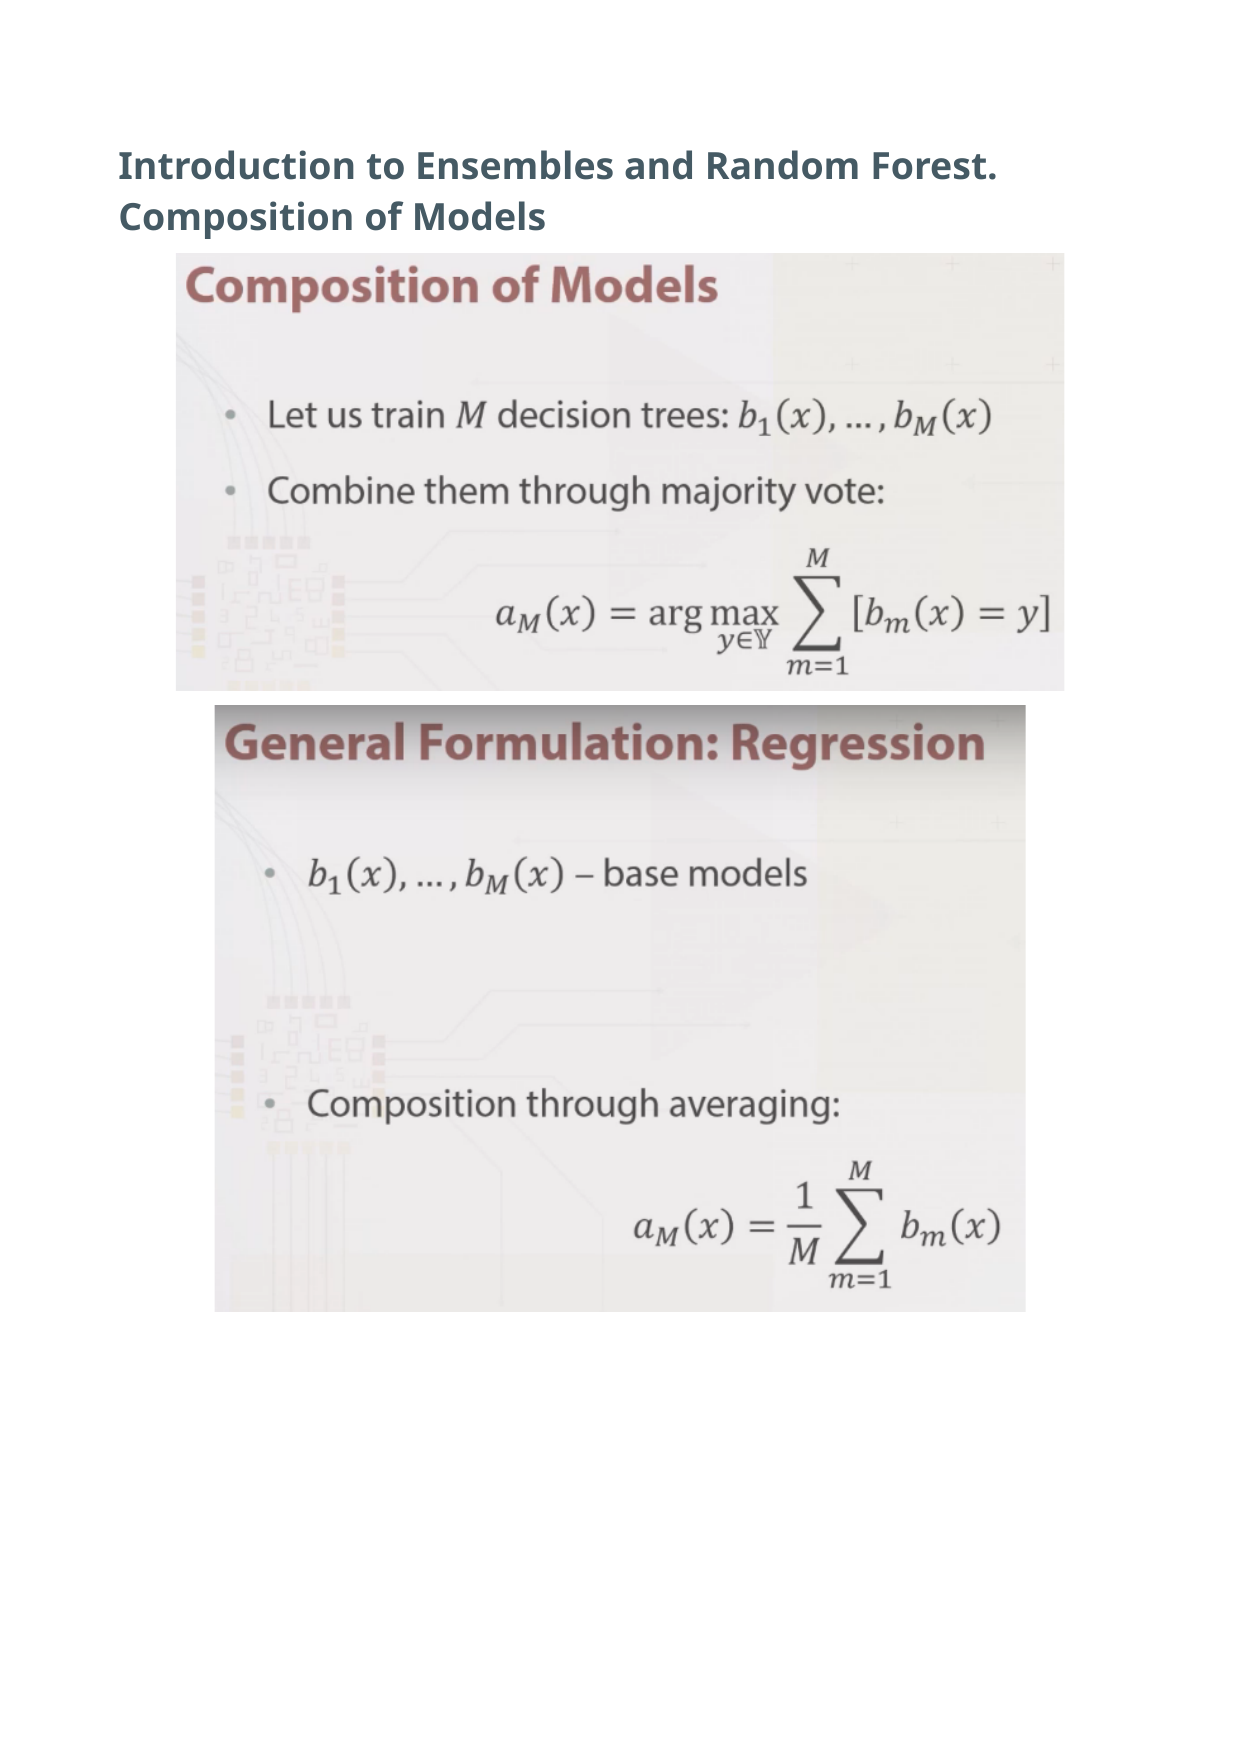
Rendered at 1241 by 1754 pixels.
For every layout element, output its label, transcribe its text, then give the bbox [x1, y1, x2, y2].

picture [214, 705, 1026, 1312]
subtitle Introduction to Ensembles and Random Forest. Composition of Models [118, 139, 1122, 241]
picture [175, 253, 1065, 691]
